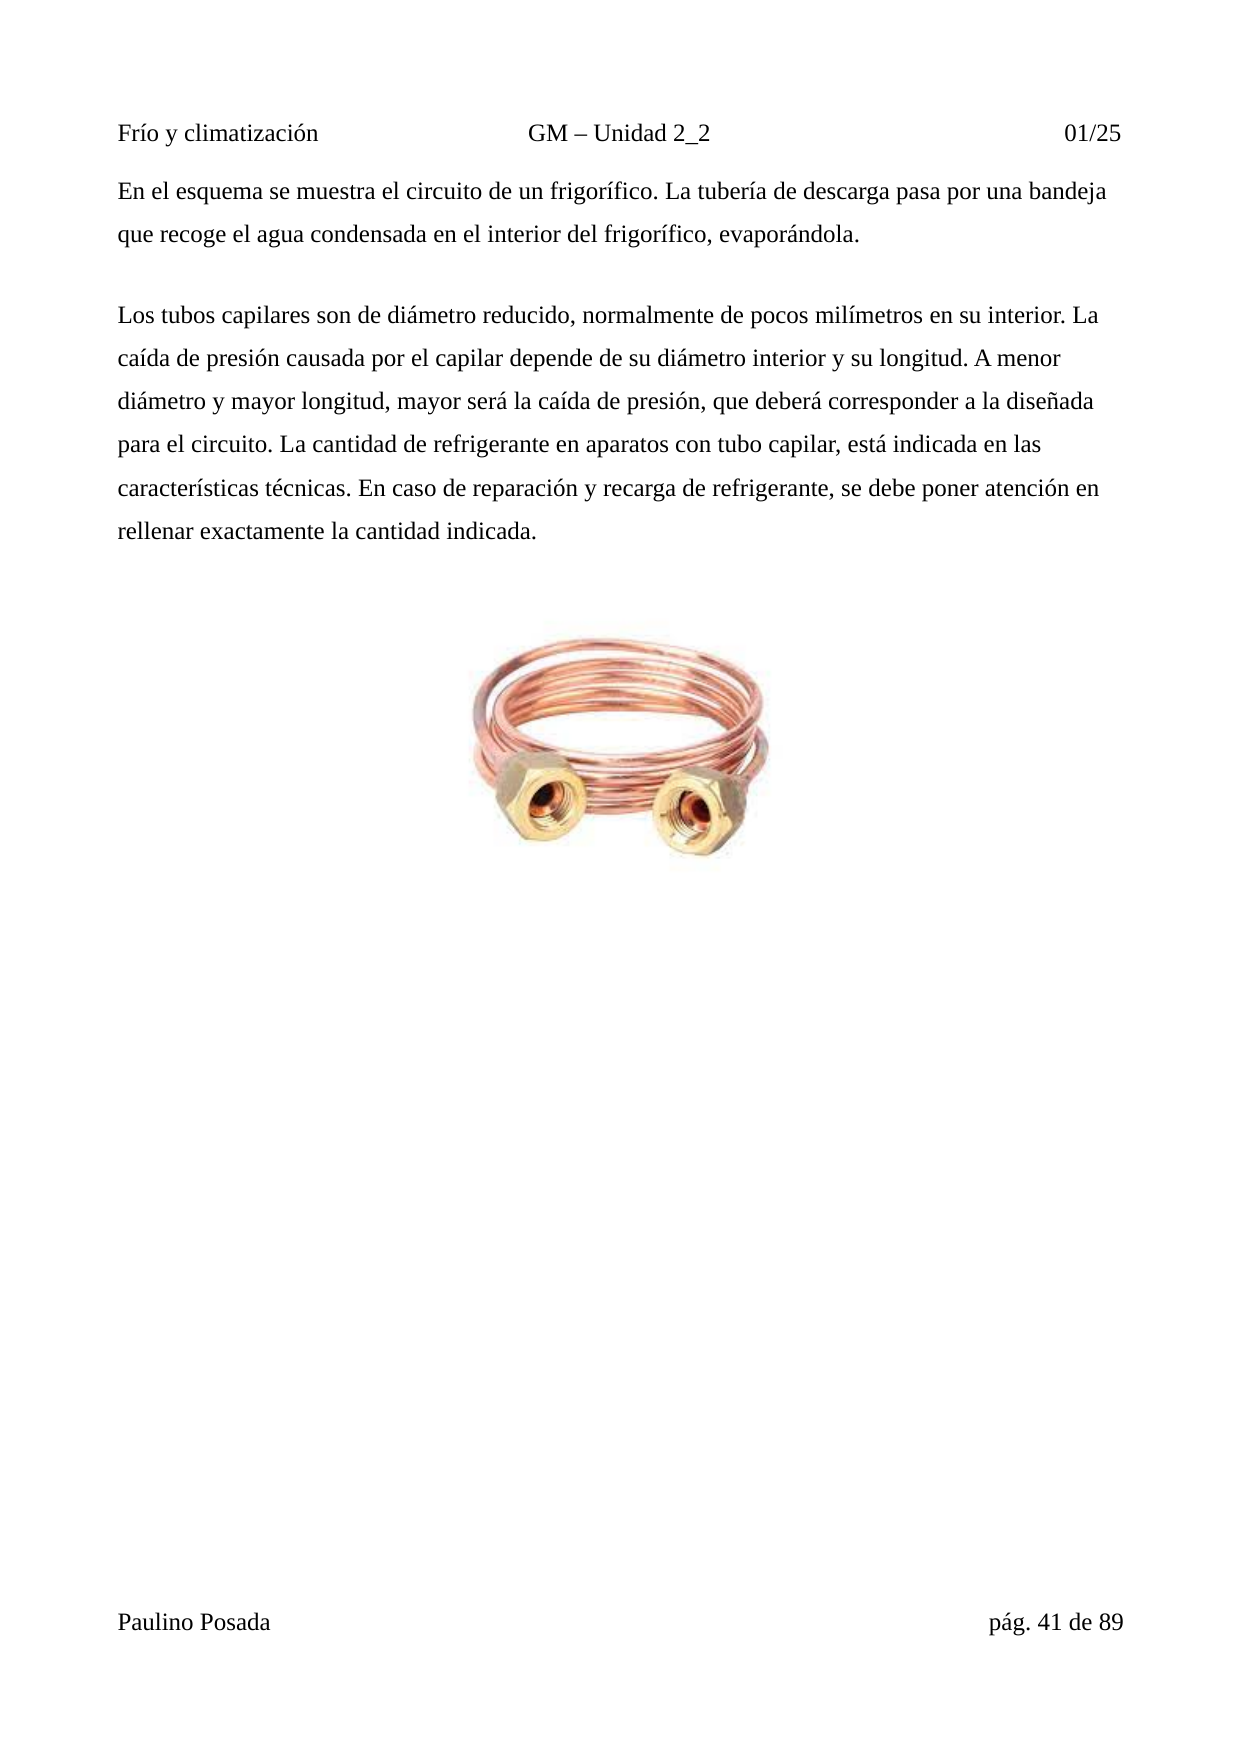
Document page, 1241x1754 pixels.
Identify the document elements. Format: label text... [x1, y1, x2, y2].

text En el esquema se muestra el circuito de un frigorífico. La tubería de descarga pasa por una bandeja que recoge el agua condensada en el interior del frigorífico, evaporándola. [117, 176, 1123, 248]
text Los tubos capilares son de diámetro reducido, normalmente de pocos milímetros en su interior. La caída de presión causada por el capilar depende de su diámetro interior y su longitud. A menor diámetro y mayor longitud, mayor será la caída de presión, que deberá corresponder a la diseñada para el circuito. La cantidad de refrigerante en aparatos con tubo capilar, está indicada en las características técnicas. En caso de reparación y recarga de refrigerante, se debe poner atención en rellenar exactamente la cantidad indicada. [117, 300, 1123, 544]
picture [444, 571, 797, 923]
